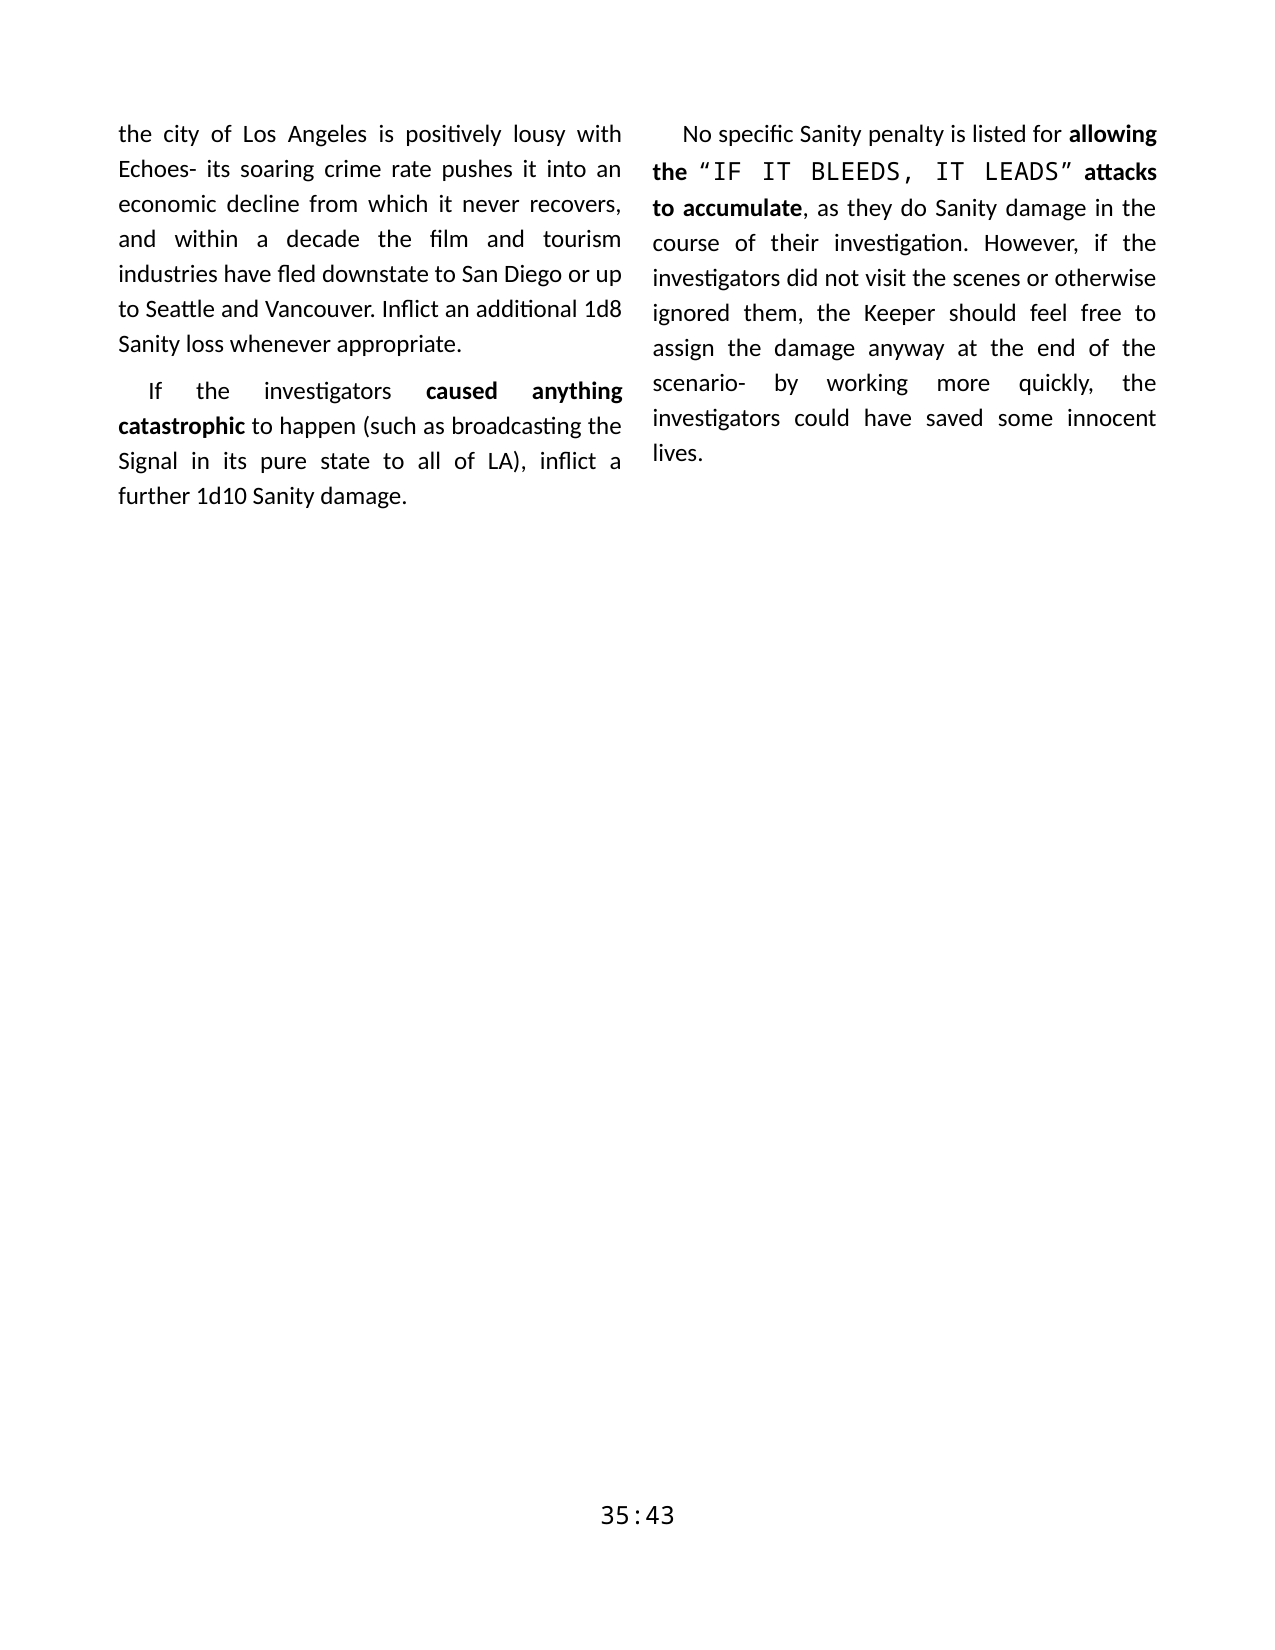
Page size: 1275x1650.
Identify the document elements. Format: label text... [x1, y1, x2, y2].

text If the investigators caused anything catastrophic to happen (such as broadcasting the Signal in its pure state to all of LA), inflict a further 1d10 Sanity damage. [118, 375, 622, 511]
text the city of Los Angeles is positively lousy with Echoes- its soaring crime rate pushes it into an economic decline from which it never recovers, and within a decade the film and tourism industries have fled downstate to San Diego or up to Seattle and Vancouver. Inflict an additional 1d8 Sanity loss whenever appropriate. [118, 118, 622, 359]
text No specific Sanity penalty is listed for allowing the “IF IT BLEEDS, IT LEADS” attacks to accumulate, as they do Sanity damage in the course of their investigation. However, if the investigators did not visit the scenes or otherwise ignored them, the Keeper should feel free to assign the damage anyway at the end of the scenario- by working more quickly, the investigators could have saved some innocent lives. [652, 118, 1157, 468]
